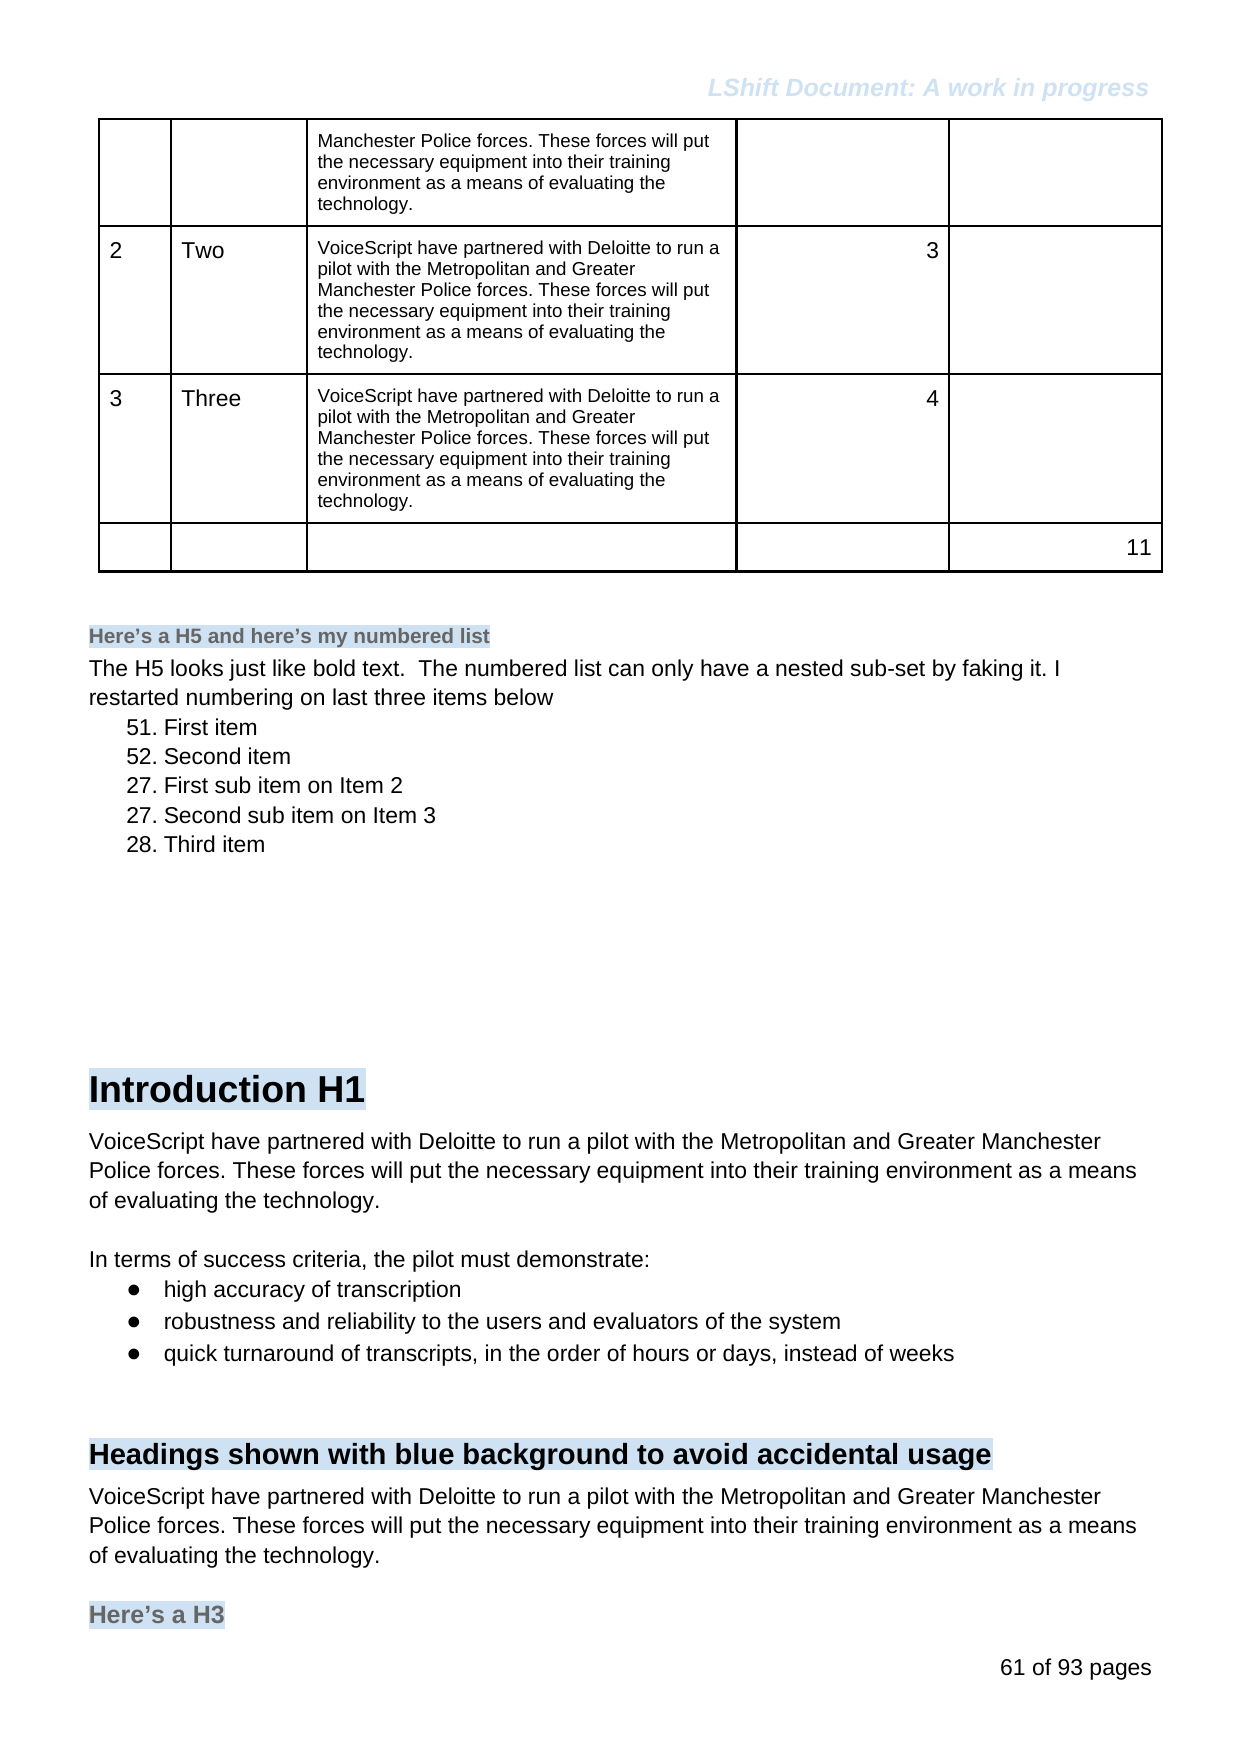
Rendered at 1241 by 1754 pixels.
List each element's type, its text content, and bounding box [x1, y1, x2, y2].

table_cell 4 [738, 375, 948, 522]
table_cell [172, 524, 306, 570]
table_cell 3 [738, 227, 948, 373]
text In terms of success criteria, the pilot must demonstrate: [88, 1246, 1152, 1272]
subtitle Here’s a H5 and here’s my numbered list [490, 625, 1152, 648]
text VoiceScript have partnered with Deloitte to run a pilot with the Metropolitan and Greater Manchester Police forces. These forces will put the necessary equipment into their training environment as a means of evaluating the technology. [88, 1129, 1152, 1213]
table_cell [100, 524, 170, 570]
table_cell [308, 524, 735, 570]
list First item [126, 714, 1152, 740]
list quick turnaround of transcripts, in the order of hours or days, instead of weeks [126, 1339, 1152, 1367]
text VoiceScript have partnered with Deloitte to run a pilot with the Metropolitan and Greater Manchester Police forces. These forces will put the necessary equipment into their training environment as a means of evaluating the technology. [88, 1483, 1152, 1568]
list high accuracy of transcription [126, 1276, 1152, 1303]
subtitle Headings shown with blue background to avoid accidental usage [993, 1438, 1152, 1470]
table_cell [172, 120, 306, 225]
table_cell [738, 524, 948, 570]
list First sub item on Item 2 [126, 773, 1152, 799]
table_cell VoiceScript have partnered with Deloitte to run a pilot with the Metropolitan and Greater Manchester Police forces. These forces will put the necessary equipment into their training environment as a means of evaluating the technology. [308, 375, 735, 522]
table_cell 2 [100, 227, 170, 373]
list Second item [126, 744, 1152, 769]
table_cell Three [172, 375, 306, 522]
subtitle Introduction H1 [366, 1068, 1152, 1110]
table_cell 3 [100, 375, 170, 522]
list Third item [126, 832, 1152, 857]
subtitle Here’s a H3 [225, 1601, 1152, 1629]
table_cell Two [172, 227, 306, 373]
text The H5 looks just like bold text. The numbered list can only have a nested sub-set by faking it. I restarted numbering on last three items below [88, 656, 1152, 711]
list robustness and reliability to the users and evaluators of the system [126, 1307, 1152, 1335]
table_cell [950, 227, 1161, 373]
table_cell 11 [950, 524, 1161, 570]
table_cell [738, 120, 948, 225]
table_cell Manchester Police forces. These forces will put the necessary equipment into their training environment as a means of evaluating the technology. [308, 120, 735, 225]
table_cell [950, 120, 1161, 225]
list Second sub item on Item 3 [126, 802, 1152, 828]
table_cell [950, 375, 1161, 522]
table_cell VoiceScript have partnered with Deloitte to run a pilot with the Metropolitan and Greater Manchester Police forces. These forces will put the necessary equipment into their training environment as a means of evaluating the technology. [308, 227, 735, 373]
table_cell [100, 120, 170, 225]
